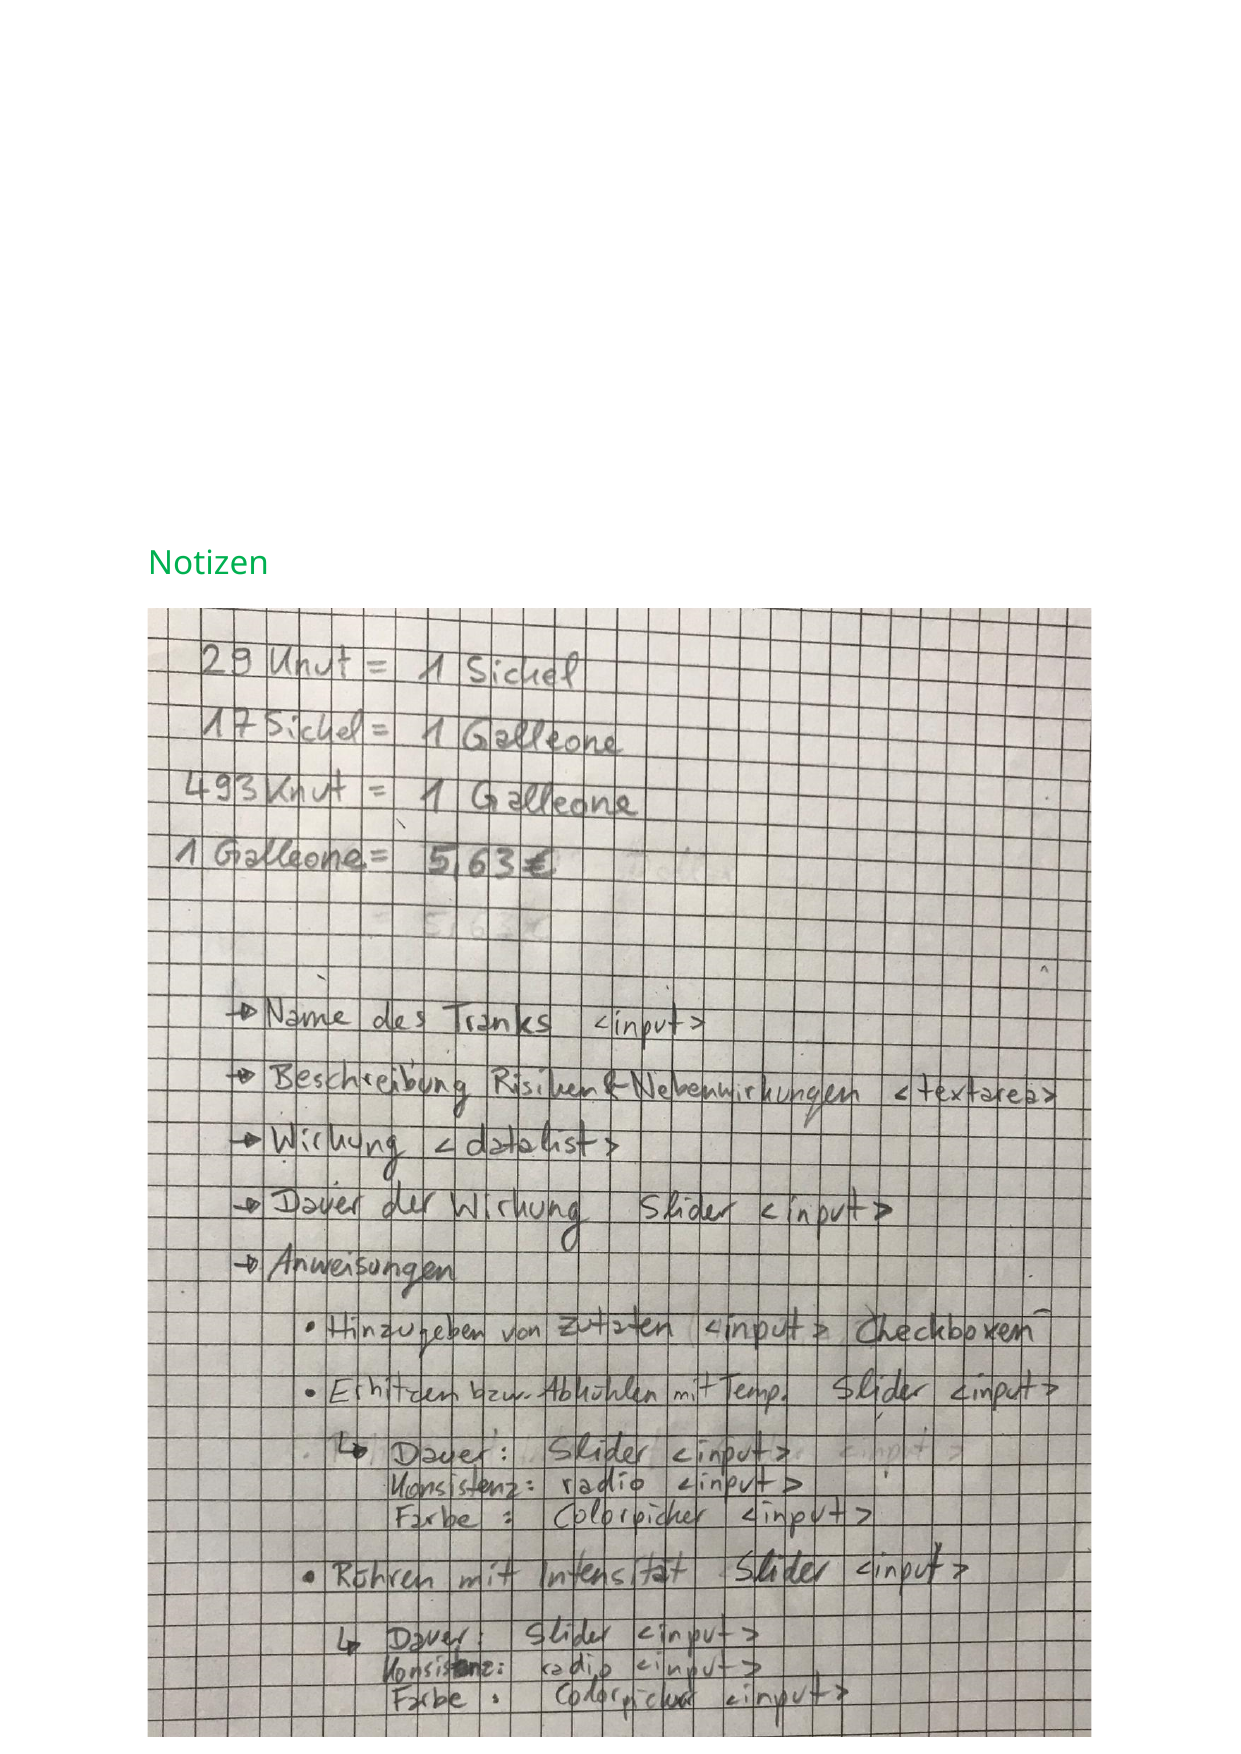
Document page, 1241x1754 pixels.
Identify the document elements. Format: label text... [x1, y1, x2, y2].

text Notizen [148, 539, 1093, 584]
